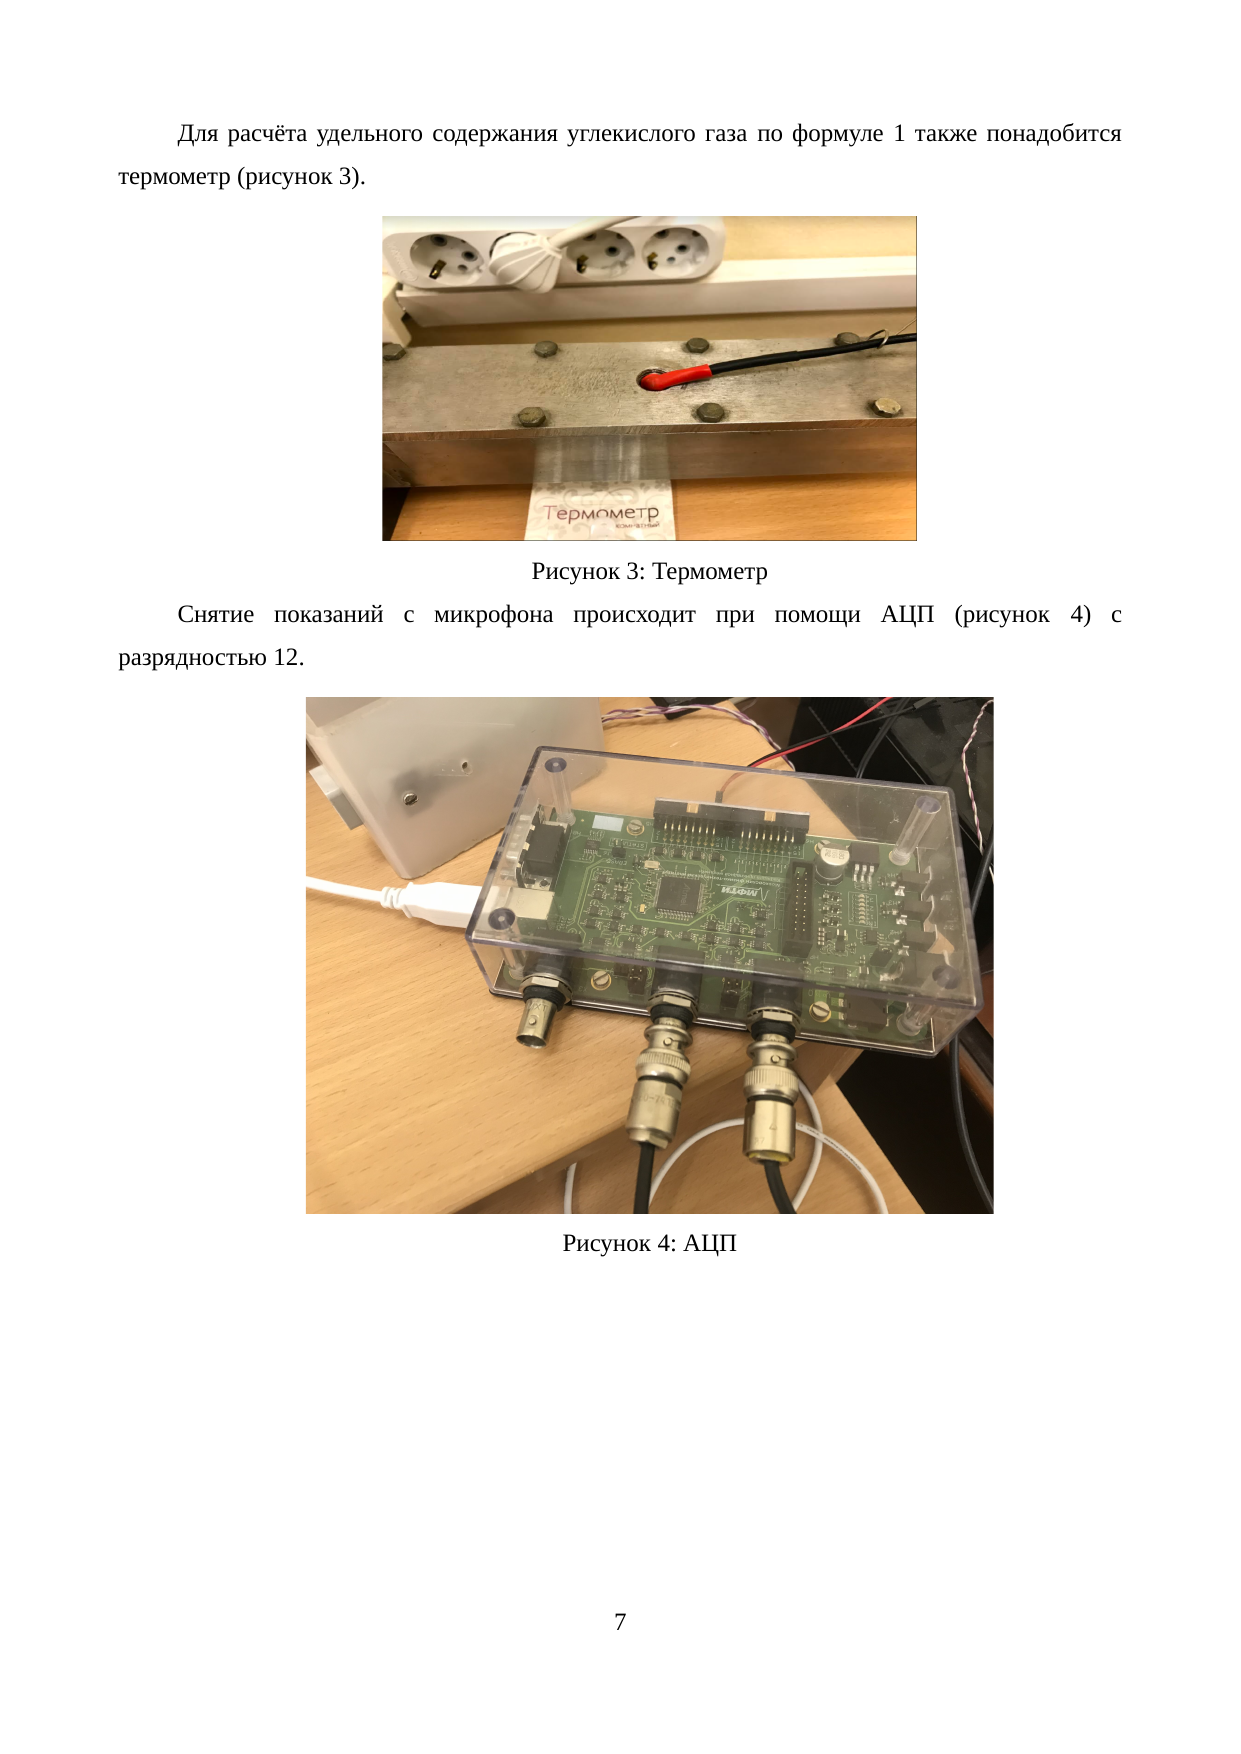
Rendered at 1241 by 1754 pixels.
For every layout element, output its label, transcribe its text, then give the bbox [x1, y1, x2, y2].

text Для расчёта удельного содержания углекислого газа по формуле 1 также понадобится термометр (рисунок 3). [118, 118, 1122, 190]
picture [305, 697, 994, 1214]
text Рисунок 4: АЦП [118, 1228, 1122, 1257]
text Рисунок 3: Термометр [118, 556, 1122, 585]
picture [382, 216, 917, 541]
text Снятие показаний с микрофона происходит при помощи АЦП (рисунок 4) с разрядностью 12. [118, 599, 1122, 671]
